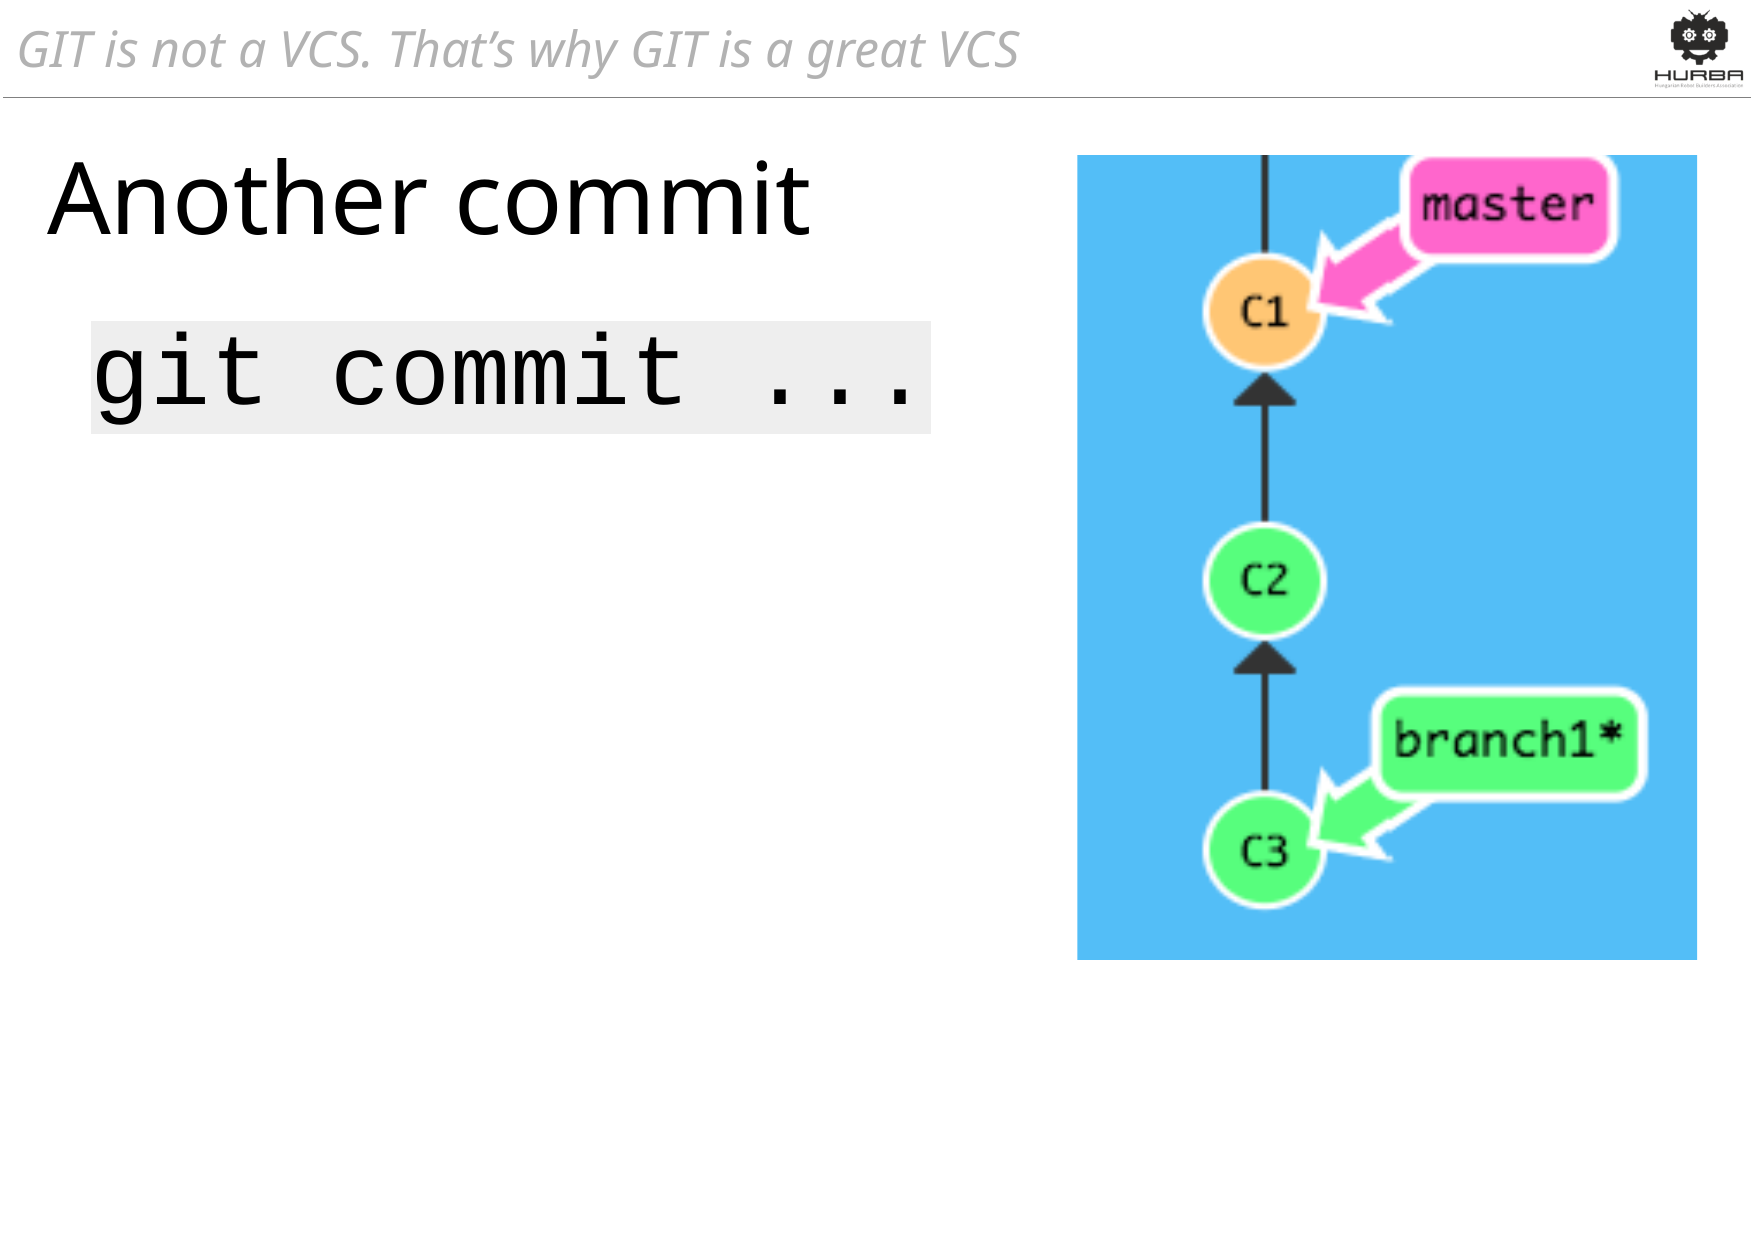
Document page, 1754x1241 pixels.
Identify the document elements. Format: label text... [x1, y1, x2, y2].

text [1698, 321, 1751, 434]
picture [1644, 3, 1754, 102]
picture [1077, 155, 1698, 960]
text git commit ... [3, 321, 1077, 434]
text Another commit [3, 127, 1751, 264]
